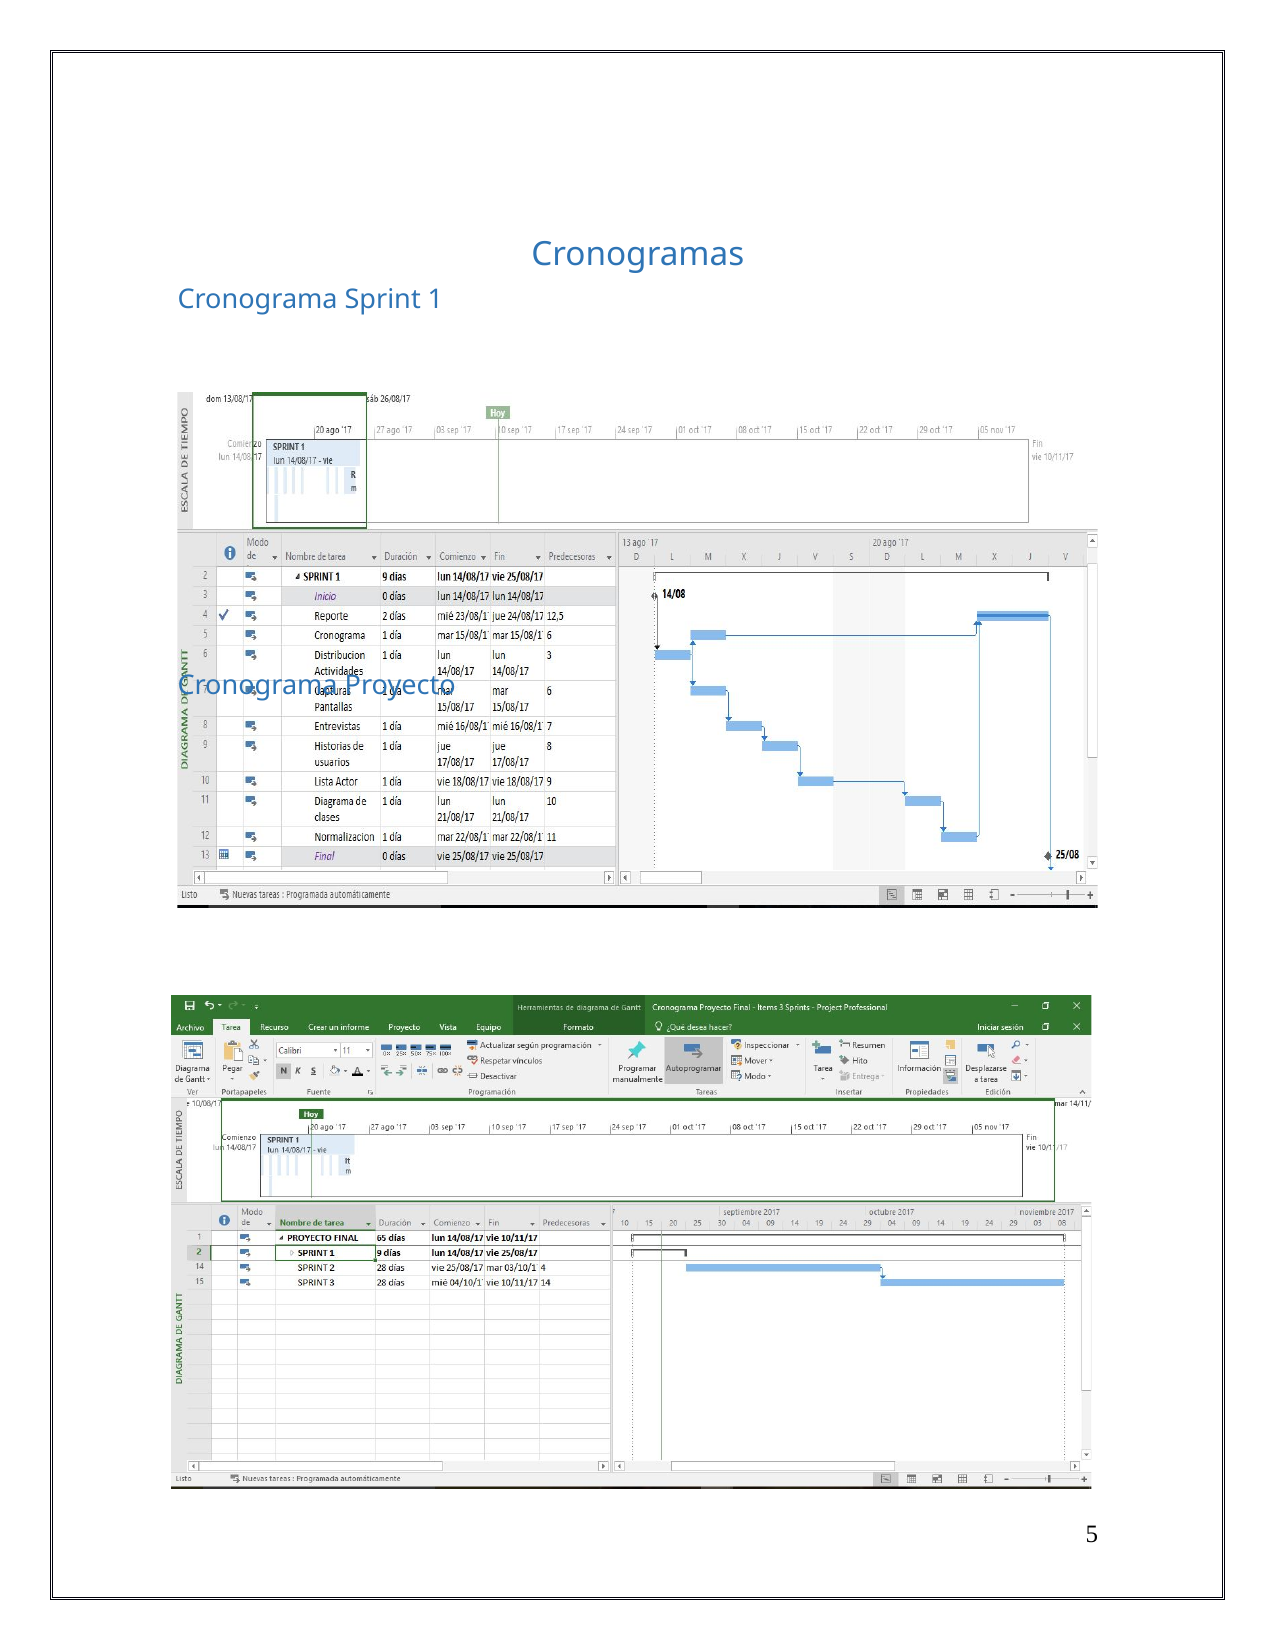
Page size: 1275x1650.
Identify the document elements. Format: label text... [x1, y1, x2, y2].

picture [177, 392, 1098, 908]
subtitle Cronogramas [177, 230, 1098, 276]
subtitle Cronograma Sprint 1 [177, 280, 1098, 317]
picture [171, 995, 1092, 1489]
